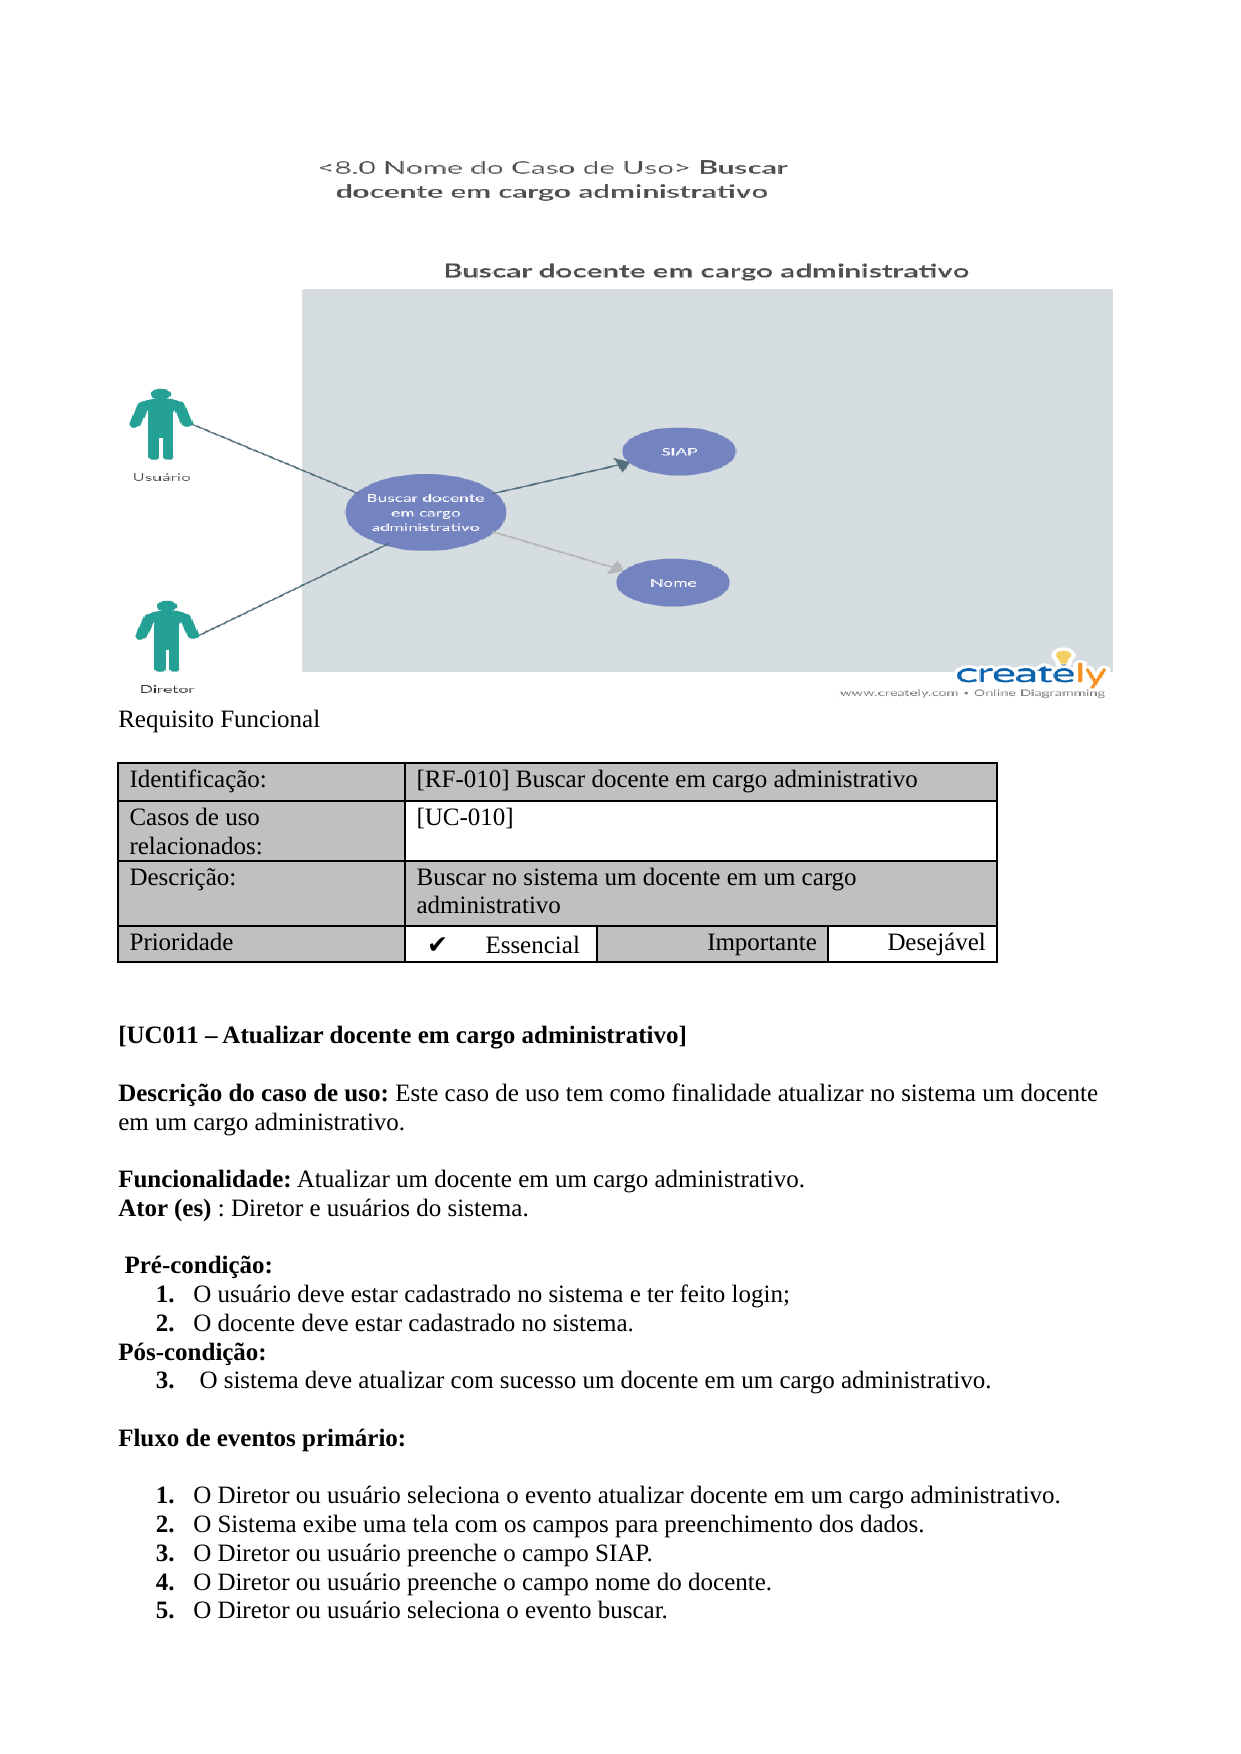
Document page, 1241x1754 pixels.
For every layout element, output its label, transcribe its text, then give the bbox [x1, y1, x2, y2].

table_cell Descrição: [119, 862, 404, 925]
text [UC011 – Atualizar docente em cargo administrativo] [118, 1020, 1122, 1049]
table_cell Importante [598, 927, 827, 961]
text Requisito Funcional [118, 704, 1122, 733]
table_cell [UC-010] [406, 802, 996, 860]
table_cell Buscar no sistema um docente em um cargo administrativo [406, 862, 996, 925]
text Fluxo de eventos primário: [118, 1423, 1122, 1452]
list O Diretor ou usuário seleciona o evento atualizar docente em um cargo administrativo. [156, 1480, 1122, 1509]
table_header [RF-010] Buscar docente em cargo administrativo [406, 764, 996, 800]
list O Diretor ou usuário preenche o campo nome do docente. [156, 1567, 1122, 1595]
list O Sistema exibe uma tela com os campos para preenchimento dos dados. [156, 1509, 1122, 1538]
table_cell Desejável [829, 927, 996, 961]
table_cell Casos de uso relacionados: [119, 802, 404, 860]
list O Diretor ou usuário preenche o campo SIAP. [156, 1538, 1122, 1567]
table_cell Prioridade [119, 927, 404, 961]
text Descrição do caso de uso: Este caso de uso tem como finalidade atualizar no sistema um docente em um cargo administrativo. [118, 1078, 1122, 1135]
text Funcionalidade: Atualizar um docente em um cargo administrativo. [118, 1164, 1122, 1193]
list O usuário deve estar cadastrado no sistema e ter feito login; [156, 1279, 1122, 1308]
text Pós-condição: [118, 1337, 1122, 1365]
list O docente deve estar cadastrado no sistema. [156, 1308, 1122, 1337]
list O Diretor ou usuário seleciona o evento buscar. [156, 1595, 1122, 1624]
table_header Identificação: [119, 764, 404, 800]
text Pré-condição: [118, 1250, 1122, 1279]
text Ator (es) : Diretor e usuários do sistema. [118, 1193, 1122, 1222]
list O sistema deve atualizar com sucesso um docente em um cargo administrativo. [156, 1365, 1122, 1394]
table_cell ✔ Essencial [406, 927, 596, 961]
